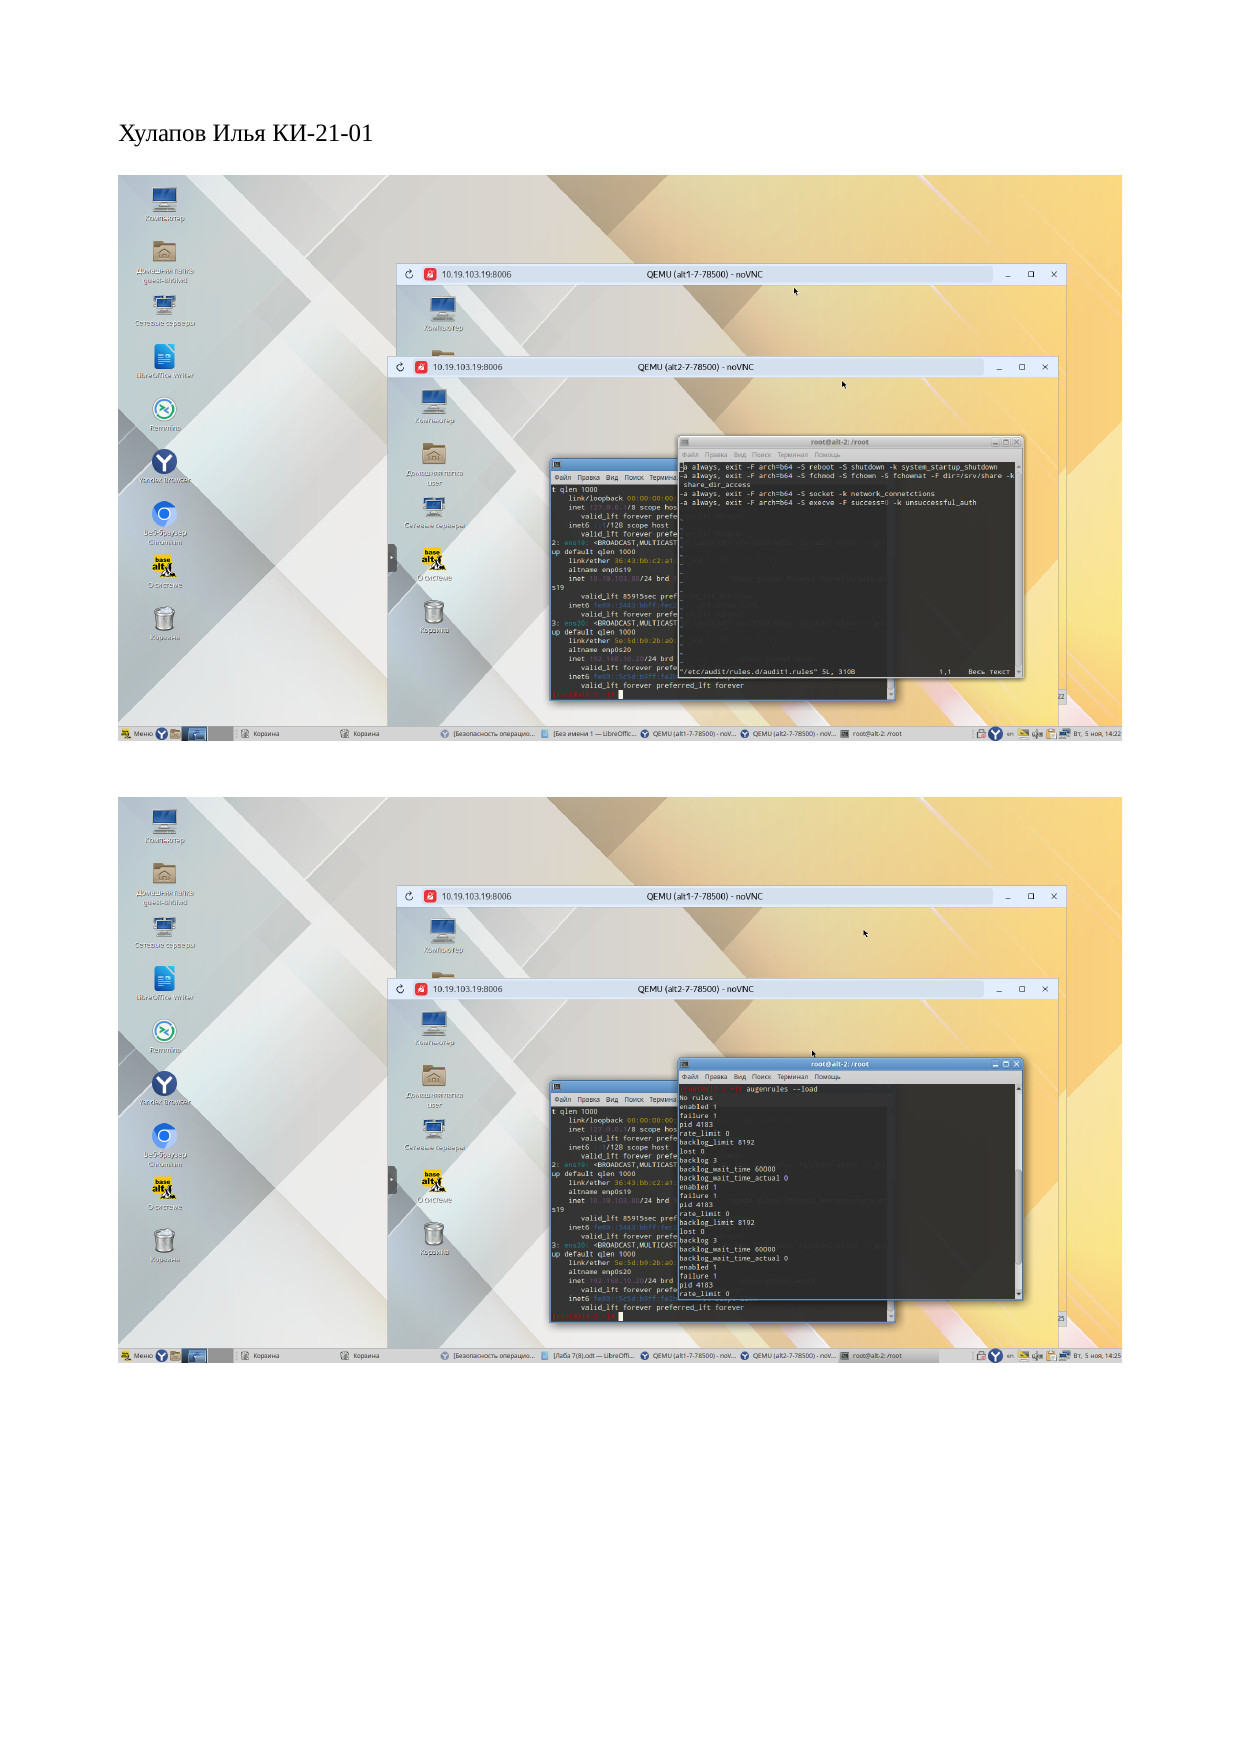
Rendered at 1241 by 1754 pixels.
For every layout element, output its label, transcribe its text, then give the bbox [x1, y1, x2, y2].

text Хулапов Илья КИ-21-01 [118, 118, 1122, 147]
picture [118, 797, 1123, 1363]
picture [118, 175, 1123, 741]
